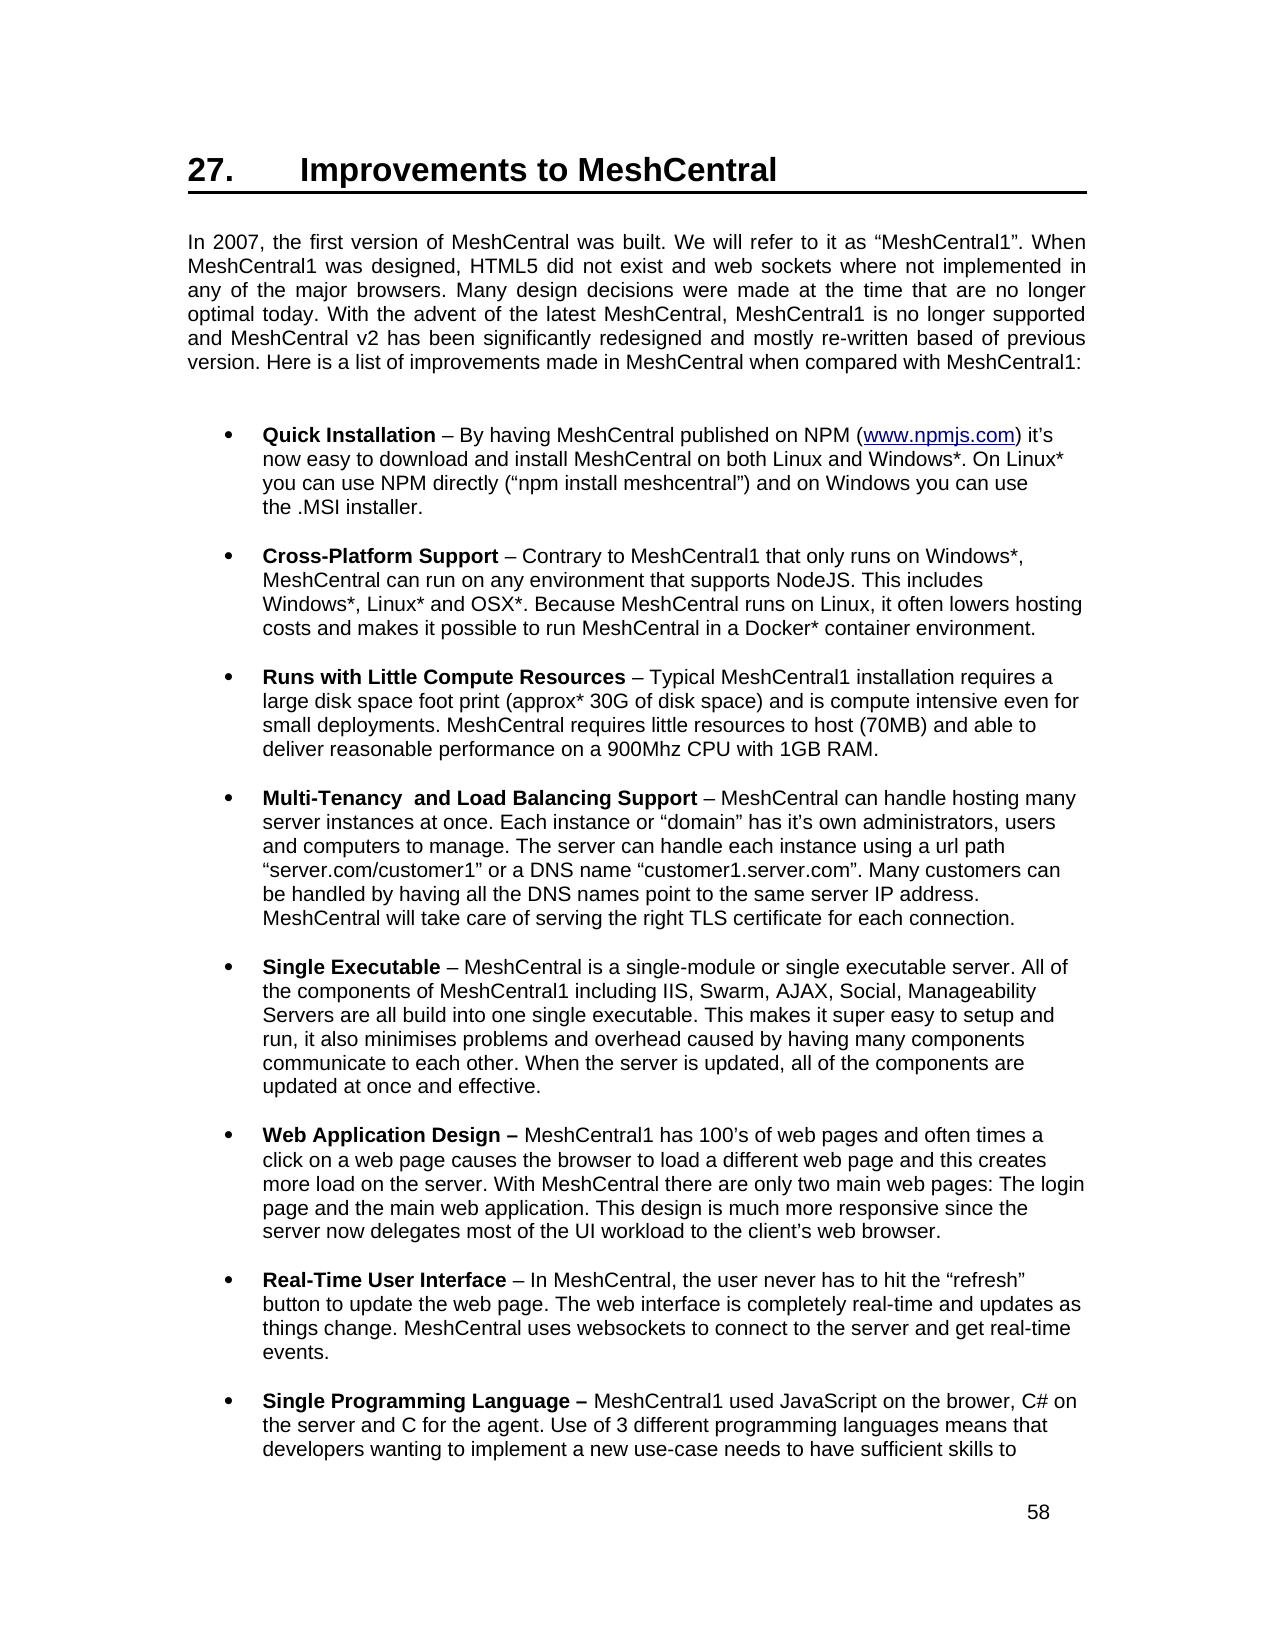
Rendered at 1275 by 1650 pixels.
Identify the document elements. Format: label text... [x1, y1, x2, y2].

list Web Application Design – MeshCentral1 has 100’s of web pages and often times a click on a web page causes the browser to load a different web page and this creates more load on the server. With MeshCentral there are only two main web pages: The login page and the main web application. This design is much more responsive since the server now delegates most of the UI workload to the client’s web browser. [225, 1123, 1087, 1243]
list Single Programming Language – MeshCentral1 used JavaScript on the brower, C# on the server and C for the agent. Use of 3 different programming languages means that developers wanting to implement a new use-case needs to have sufficient skills to [225, 1389, 1087, 1461]
subtitle Improvements to MeshCentral [187, 150, 1087, 194]
list Runs with Little Compute Resources – Typical MeshCentral1 installation requires a large disk space foot print (approx* 30G of disk space) and is compute intensive even for small deployments. MeshCentral requires little resources to host (70MB) and able to deliver reasonable performance on a 900Mhz CPU with 1GB RAM. [225, 665, 1087, 761]
text In 2007, the first version of MeshCentral was built. We will refer to it as “MeshCentral1”. When MeshCentral1 was designed, HTML5 did not exist and web sockets where not implemented in any of the major browsers. Many design decisions were made at the time that are no longer optimal today. With the advent of the latest MeshCentral, MeshCentral1 is no longer supported and MeshCentral v2 has been significantly redesigned and mostly re-written based of previous version. Here is a list of improvements made in MeshCentral when compared with MeshCentral1: [187, 230, 1087, 374]
list Cross-Platform Support – Contrary to MeshCentral1 that only runs on Windows*, MeshCentral can run on any environment that supports NodeJS. This includes Windows*, Linux* and OSX*. Because MeshCentral runs on Linux, it often lowers hosting costs and makes it possible to run MeshCentral in a Docker* container environment. [225, 544, 1087, 640]
list Multi-Tenancy and Load Balancing Support – MeshCentral can handle hosting many server instances at once. Each instance or “domain” has it’s own administrators, users and computers to manage. The server can handle each instance using a url path “server.com/customer1” or a DNS name “customer1.server.com”. Many customers can be handled by having all the DNS names point to the same server IP address. MeshCentral will take care of serving the right TLS certificate for each connection. [225, 786, 1087, 929]
list Real-Time User Interface – In MeshCentral, the user never has to hit the “refresh” button to update the web page. The web interface is completely real-time and updates as things change. MeshCentral uses websockets to connect to the server and get real-time events. [225, 1268, 1087, 1364]
list Single Executable – MeshCentral is a single-module or single executable server. All of the components of MeshCentral1 including IIS, Swarm, AJAX, Social, Manageability Servers are all build into one single executable. This makes it super easy to setup and run, it also minimises problems and overhead caused by having many components communicate to each other. When the server is updated, all of the components are updated at once and effective. [225, 954, 1087, 1098]
list Quick Installation – By having MeshCentral published on NPM (www.npmjs.com) it’s now easy to download and install MeshCentral on both Linux and Windows*. On Linux* you can use NPM directly (“npm install meshcentral”) and on Windows you can use the .MSI installer. [225, 423, 1087, 519]
